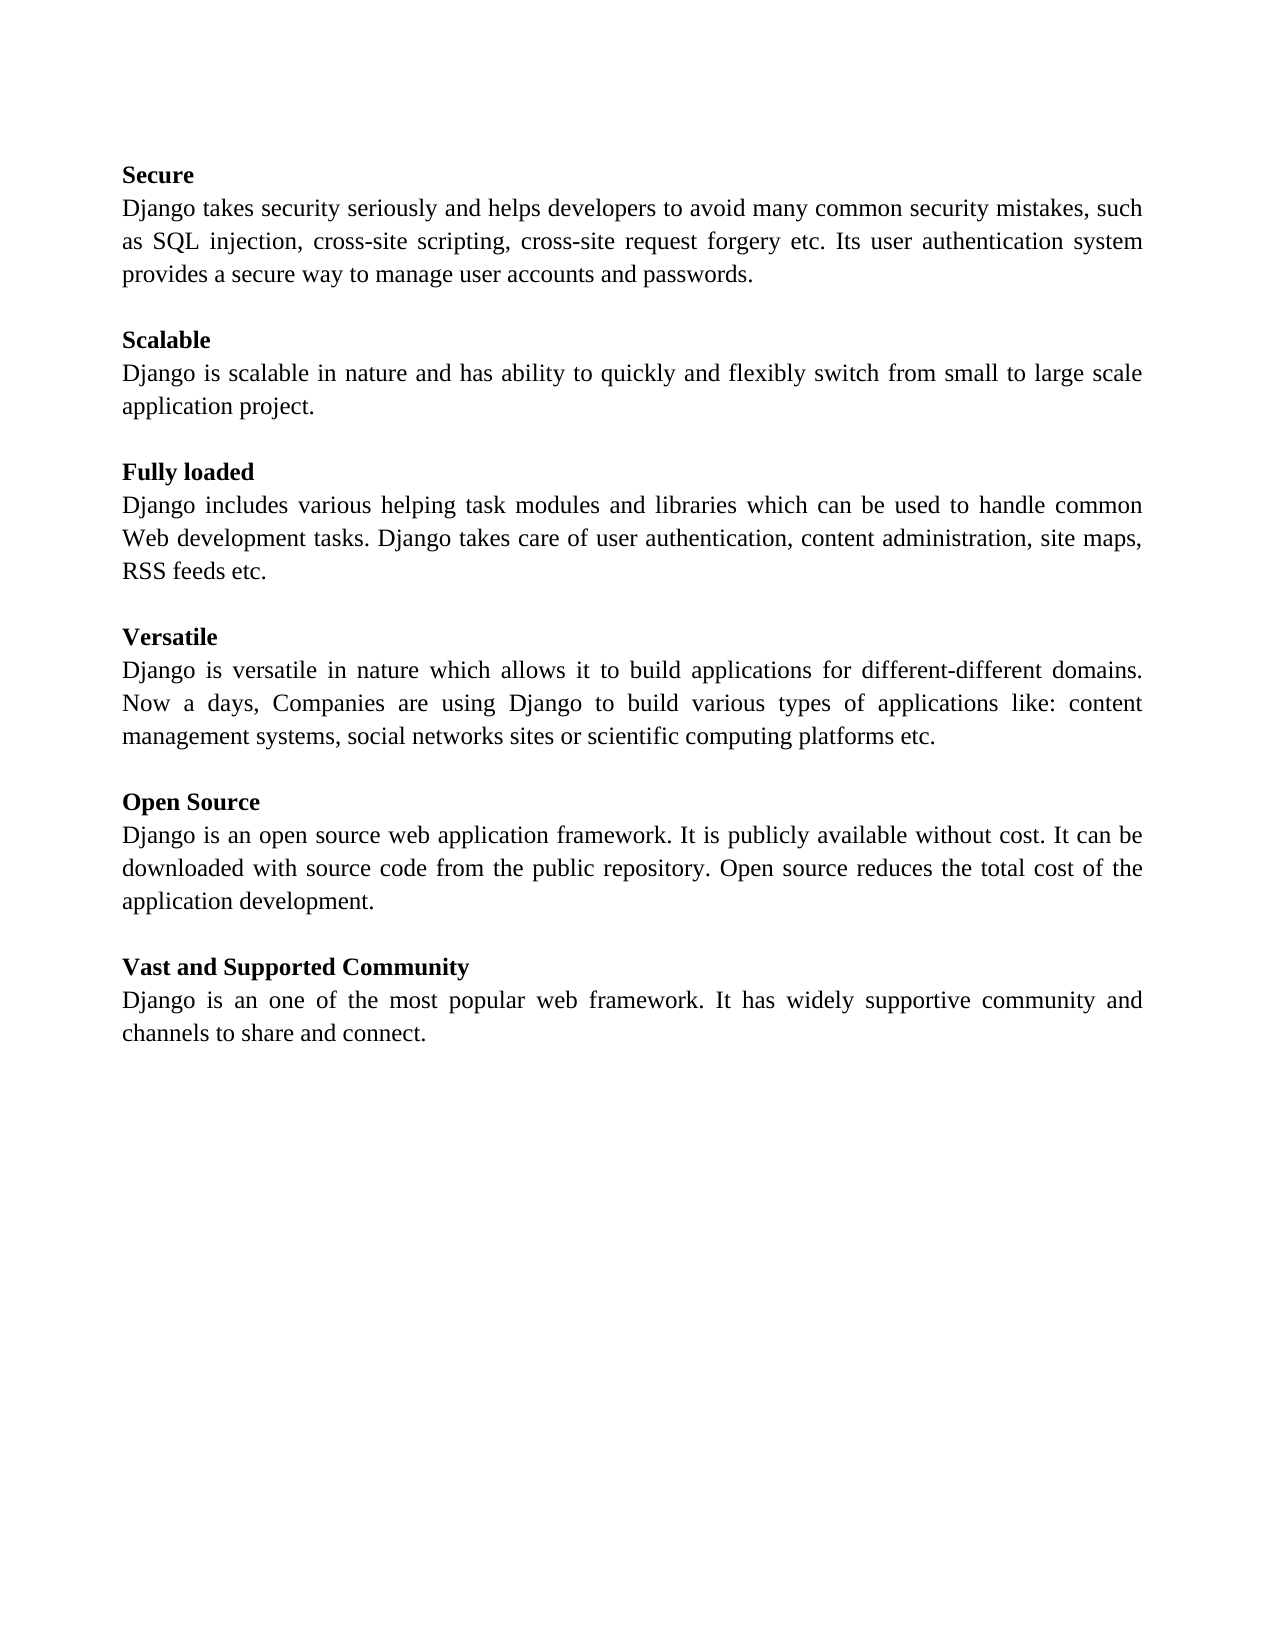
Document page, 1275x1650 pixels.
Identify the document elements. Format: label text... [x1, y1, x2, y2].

text Django is versatile in nature which allows it to build applications for different-different domains. Now a days, Companies are using Django to build various types of applications like: content management systems, social networks sites or scientific computing platforms etc. [122, 655, 1144, 750]
text Django is an one of the most popular web framework. It has widely supportive community and channels to share and connect. [122, 985, 1144, 1047]
text Secure [122, 160, 1144, 188]
text Vast and Supported Community [122, 952, 1144, 981]
text Django takes security seriously and helps developers to avoid many common security mistakes, such as SQL injection, cross-site scripting, cross-site request forgery etc. Its user authentication system provides a secure way to manage user accounts and passwords. [122, 193, 1144, 288]
text Scalable [122, 325, 1144, 354]
text Versatile [122, 622, 1144, 651]
text Open Source [122, 787, 1144, 816]
text Django is an open source web application framework. It is publicly available without cost. It can be downloaded with source code from the public repository. Open source reduces the total cost of the application development. [122, 820, 1144, 915]
text Django is scalable in nature and has ability to quickly and flexibly switch from small to large scale application project. [122, 358, 1144, 420]
text Django includes various helping task modules and libraries which can be used to handle common Web development tasks. Django takes care of user authentication, content administration, site maps, RSS feeds etc. [122, 490, 1144, 585]
text Fully loaded [122, 457, 1144, 486]
